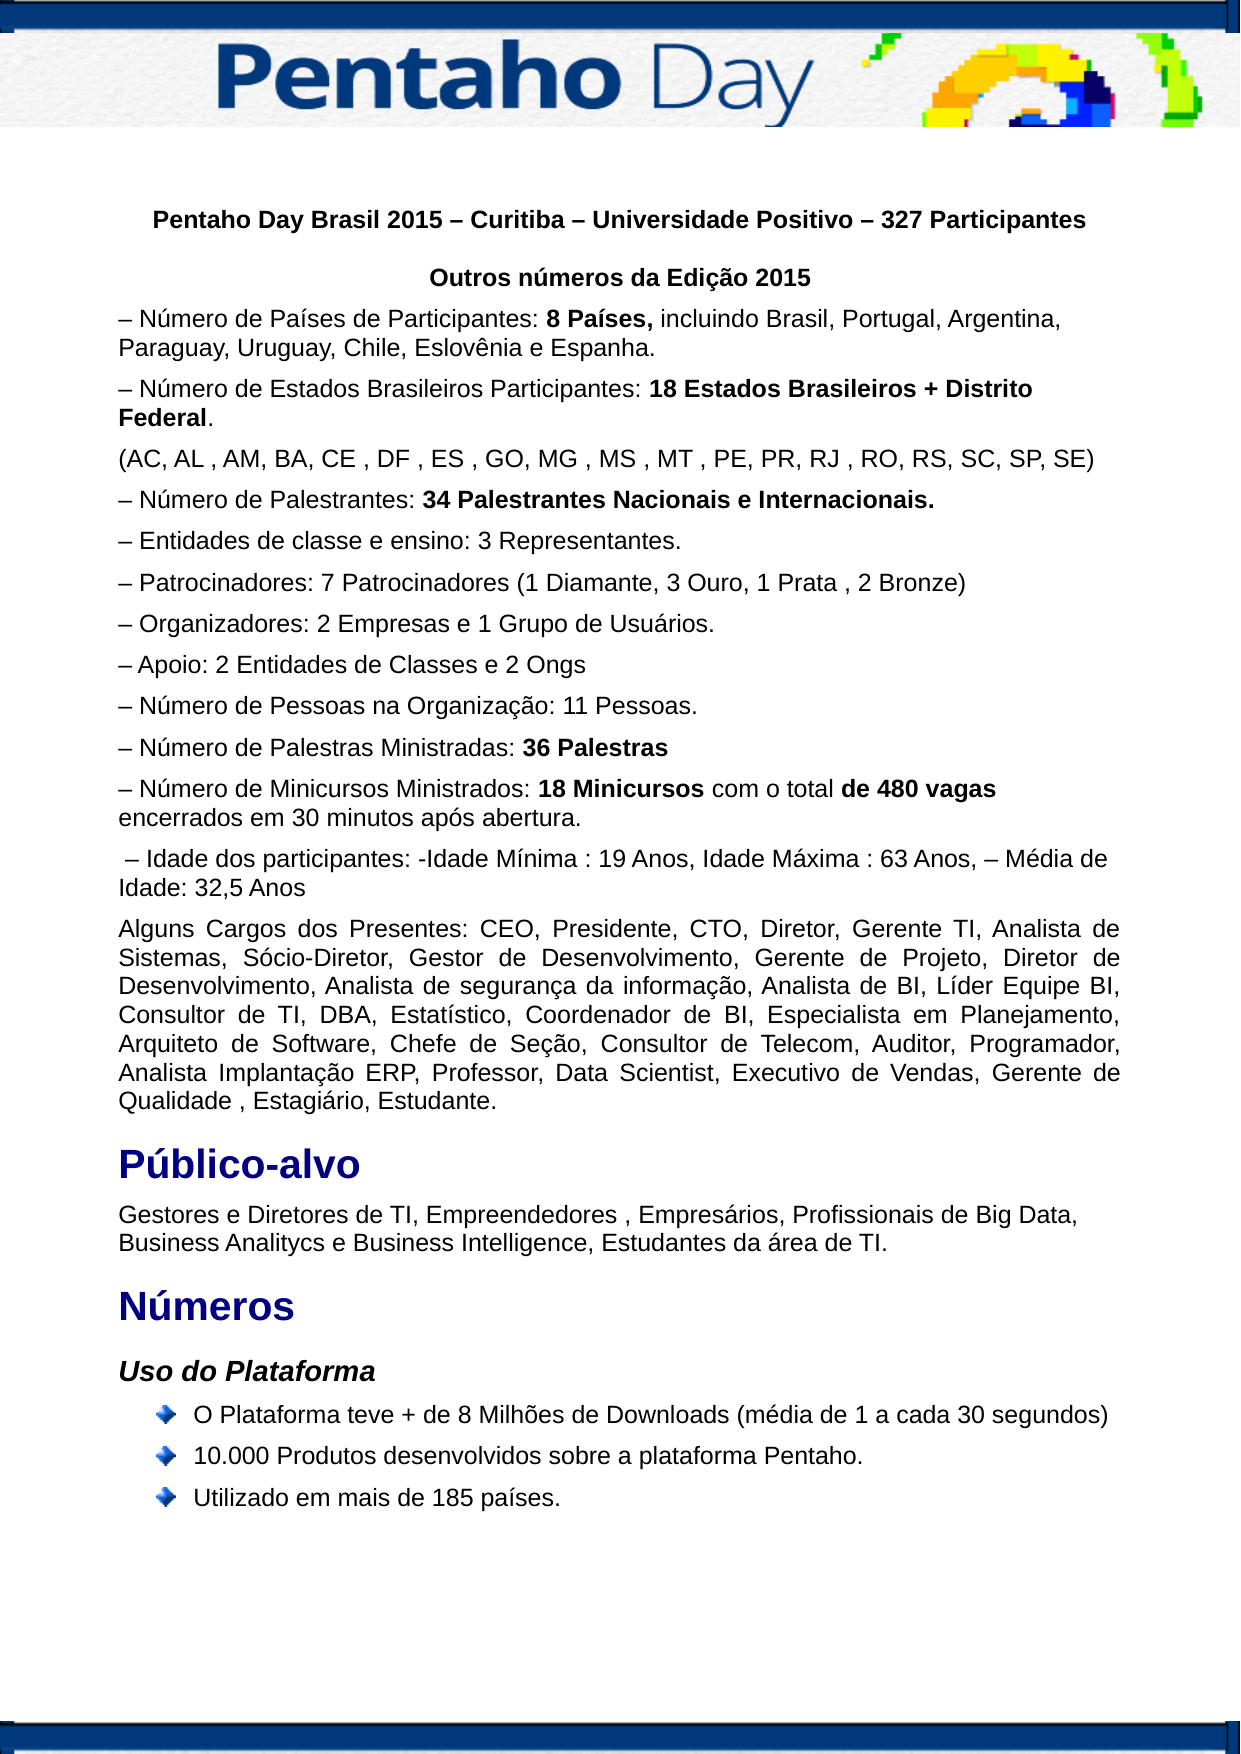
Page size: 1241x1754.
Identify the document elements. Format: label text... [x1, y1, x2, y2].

text – Número de Palestras Ministradas: 36 Palestras [118, 733, 1122, 761]
picture [0, 1721, 1240, 1754]
text – Organizadores: 2 Empresas e 1 Grupo de Usuários. [118, 609, 1122, 638]
text (AC, AL , AM, BA, CE , DF , ES , GO, MG , MS , MT , PE, PR, RJ , RO, RS, SC, SP, SE) [118, 444, 1122, 473]
text Gestores e Diretores de TI, Empreendedores , Empresários, Profissionais de Big Data, Business Analitycs e Business Intelligence, Estudantes da área de TI. [118, 1199, 1122, 1257]
picture [0, 0, 1240, 127]
picture [156, 1446, 176, 1466]
picture [156, 1405, 176, 1424]
text – Número de Estados Brasileiros Participantes: 18 Estados Brasileiros + Distrito Federal. [118, 374, 1122, 431]
subtitle Uso do Plataforma [118, 1354, 1122, 1388]
text Alguns Cargos dos Presentes: CEO, Presidente, CTO, Diretor, Gerente TI, Analista de Sistemas, Sócio-Diretor, Gestor de Desenvolvimento, Gerente de Projeto, Diretor de Desenvolvimento, Analista de segurança da informação, Analista de BI, Líder Equipe BI, Consultor de TI, DBA, Estatístico, Coordenador de BI, Especialista em Planejamento, Arquiteto de Software, Chefe de Seção, Consultor de Telecom, Auditor, Programador, Analista Implantação ERP, Professor, Data Scientist, Executivo de Vendas, Gerente de Qualidade , Estagiário, Estudante. [118, 914, 1122, 1115]
text – Número de Palestrantes: 34 Palestrantes Nacionais e Internacionais. [118, 485, 1122, 514]
text – Entidades de classe e ensino: 3 Representantes. [118, 526, 1122, 555]
list O Plataforma teve + de 8 Milhões de Downloads (média de 1 a cada 30 segundos) [156, 1400, 1122, 1429]
subtitle Números [118, 1282, 1122, 1329]
subtitle Público-alvo [118, 1140, 1122, 1187]
text – Apoio: 2 Entidades de Classes e 2 Ongs [118, 650, 1122, 679]
text – Número de Países de Participantes: 8 Países, incluindo Brasil, Portugal, Argentina, Paraguay, Uruguay, Chile, Eslovênia e Espanha. [118, 304, 1122, 361]
text Pentaho Day Brasil 2015 – Curitiba – Universidade Positivo – 327 Participantes Outros números da Edição 2015 [118, 176, 1122, 291]
text – Número de Pessoas na Organização: 11 Pessoas. [118, 691, 1122, 720]
text – Idade dos participantes: -Idade Mínima : 19 Anos, Idade Máxima : 63 Anos, – Média de Idade: 32,5 Anos [118, 844, 1122, 901]
text – Patrocinadores: 7 Patrocinadores (1 Diamante, 3 Ouro, 1 Prata , 2 Bronze) [118, 568, 1122, 596]
text – Número de Minicursos Ministrados: 18 Minicursos com o total de 480 vagas encerrados em 30 minutos após abertura. [118, 774, 1122, 831]
list 10.000 Produtos desenvolvidos sobre a plataforma Pentaho. [156, 1441, 1122, 1470]
picture [156, 1487, 176, 1507]
list Utilizado em mais de 185 países. [156, 1483, 1122, 1511]
